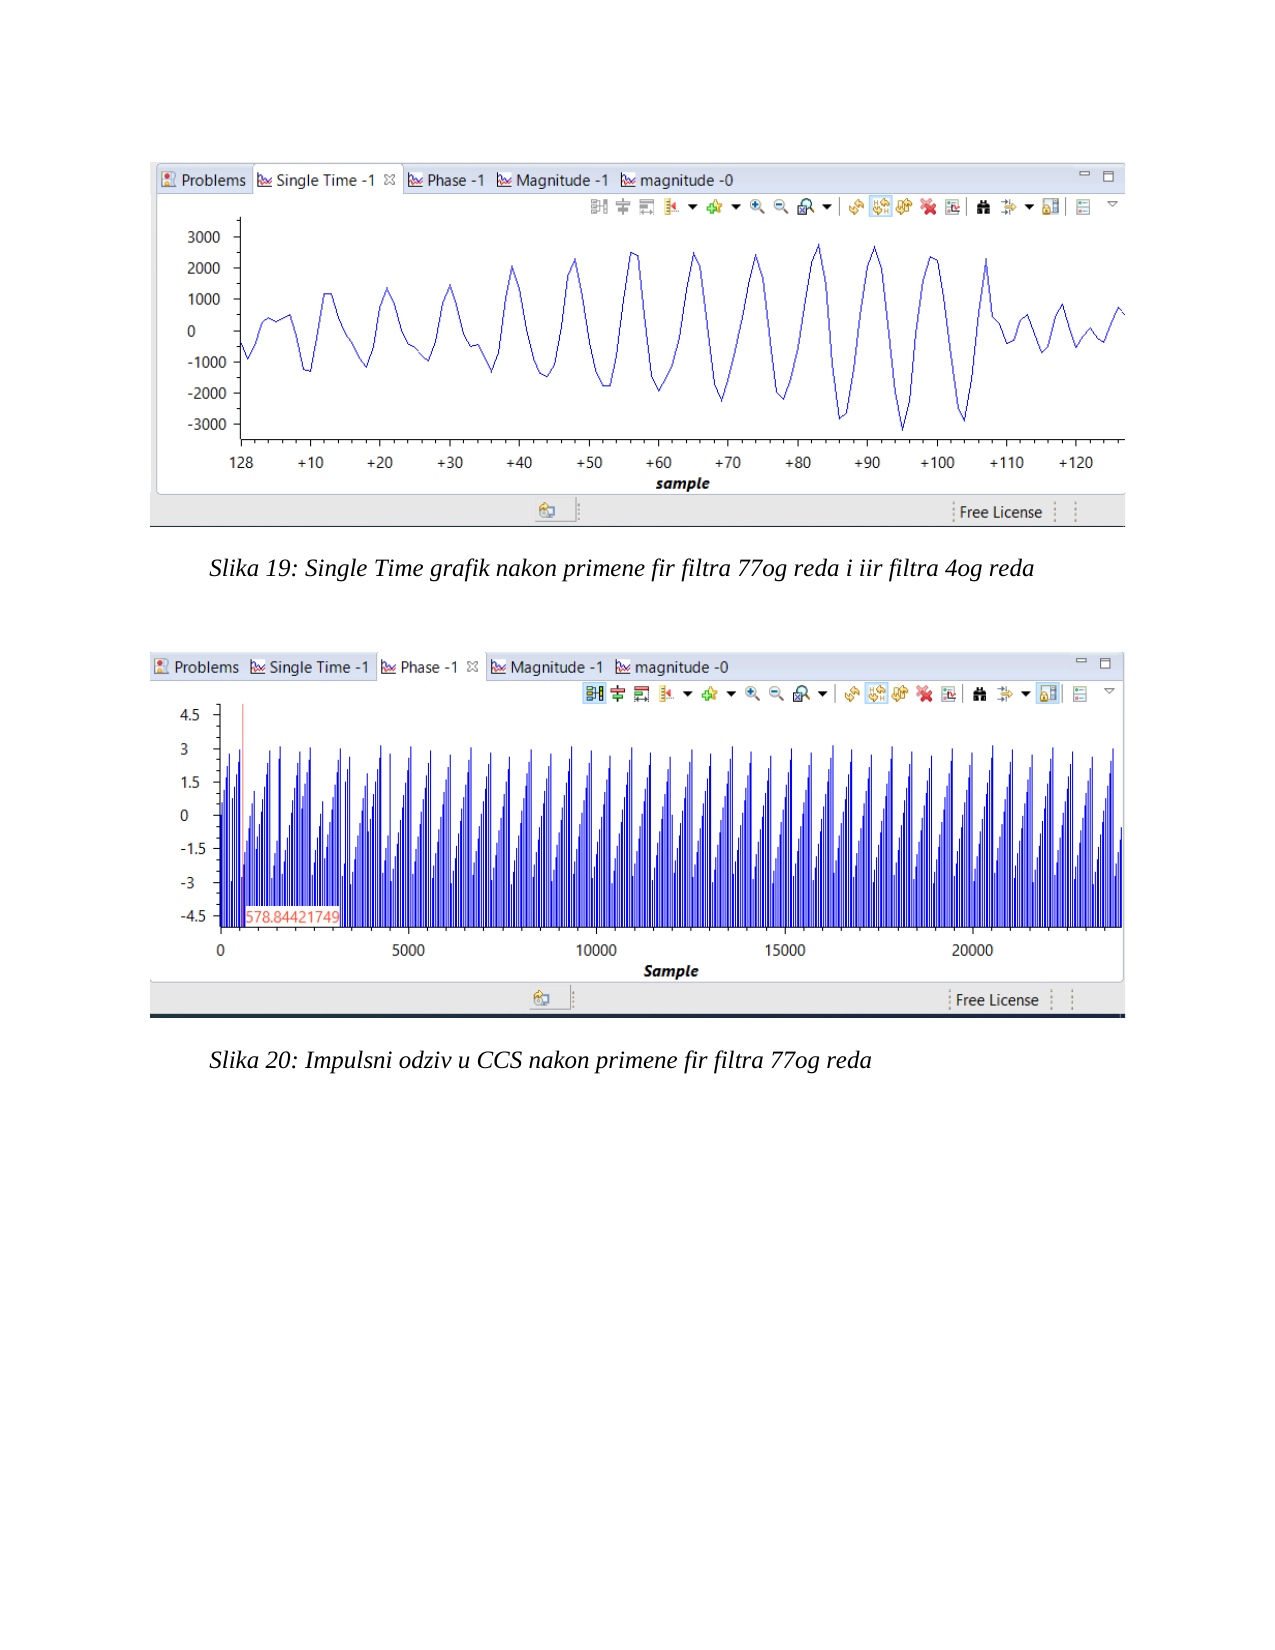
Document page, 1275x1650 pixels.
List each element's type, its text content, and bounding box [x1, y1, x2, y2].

picture [150, 652, 1125, 1018]
text Slika 20: Impulsni odziv u CCS nakon primene fir filtra 77og reda [150, 1018, 1125, 1073]
text Slika 19: Single Time grafik nakon primene fir filtra 77og reda i iir filtra 4og reda [150, 527, 1125, 582]
picture [150, 162, 1125, 527]
